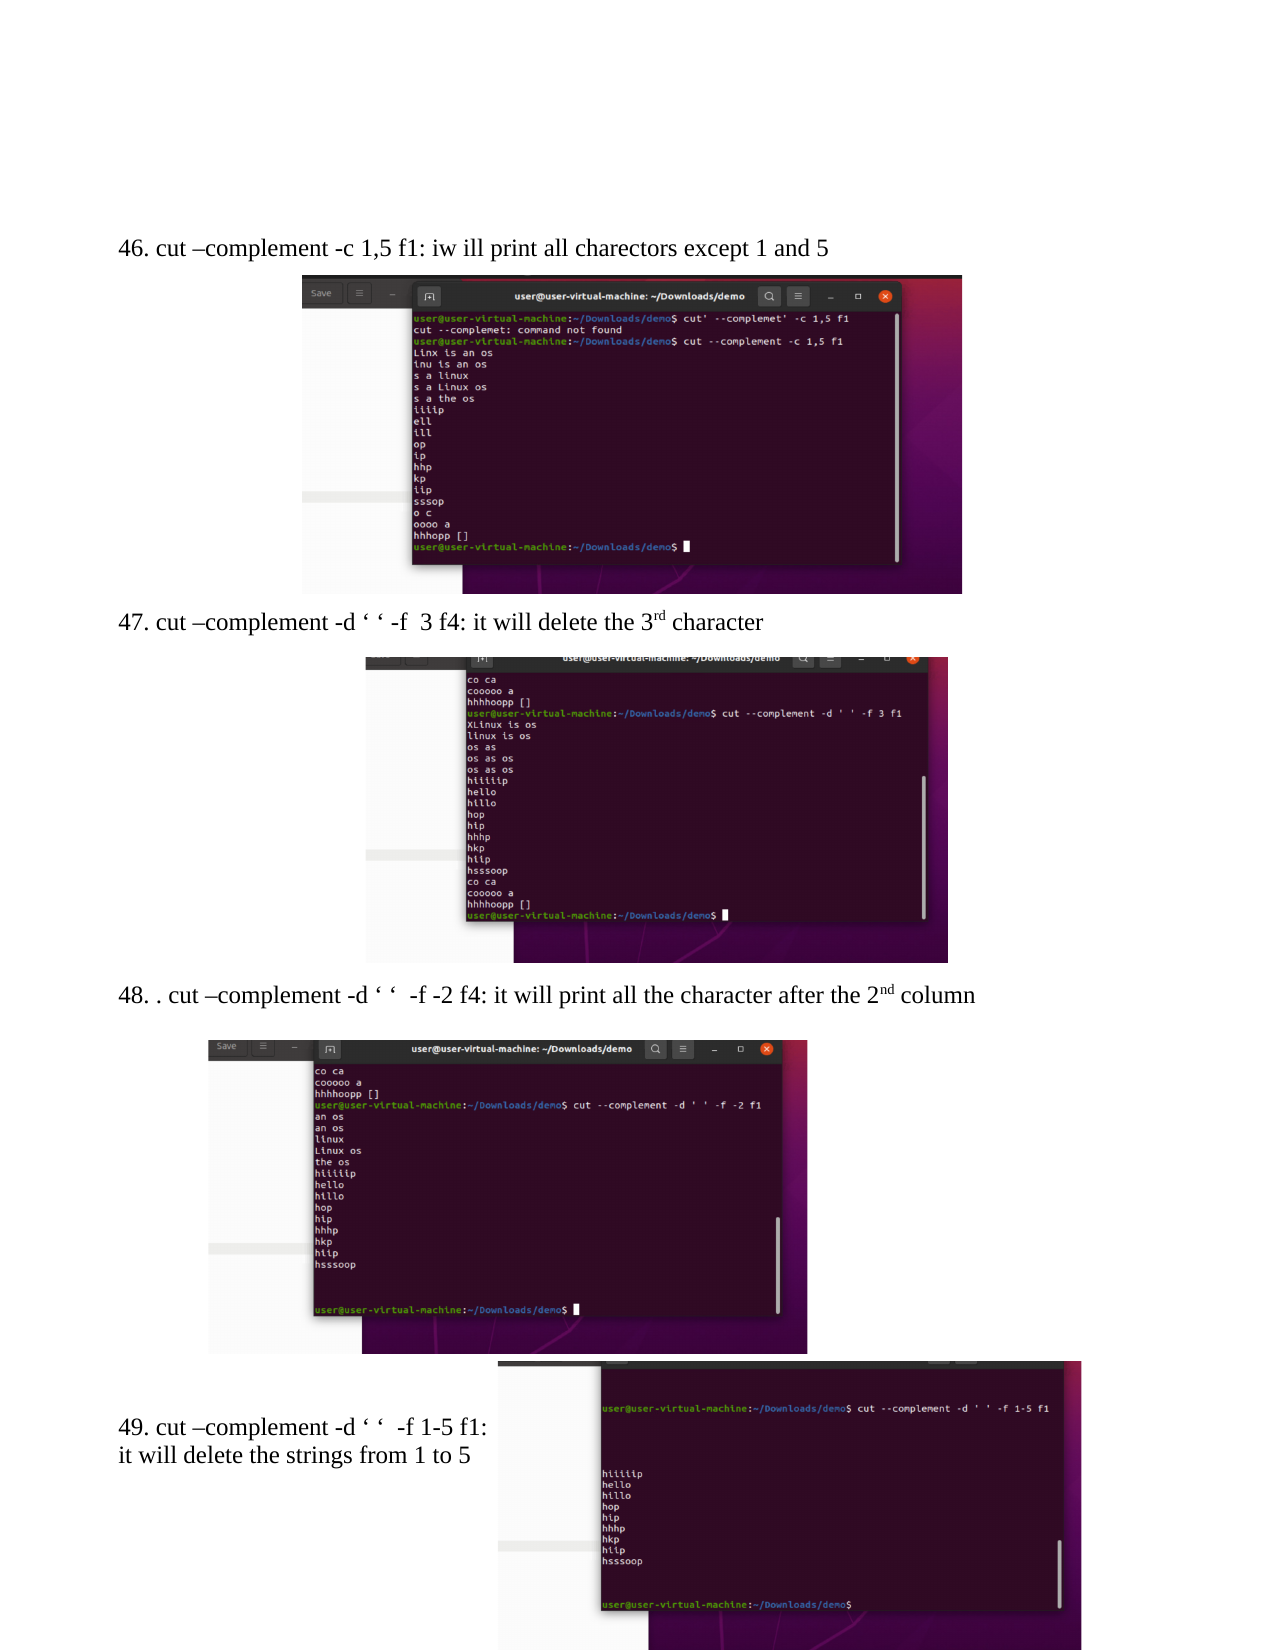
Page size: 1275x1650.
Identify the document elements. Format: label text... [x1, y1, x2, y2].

text [1082, 1412, 1157, 1469]
picture [497, 1361, 1082, 1650]
picture [208, 1040, 808, 1354]
text 49. cut –complement -d ‘ ‘ -f 1-5 f1: it will delete the strings from 1 to 5 [118, 1412, 497, 1469]
text 46. cut –complement -c 1,5 f1: iw ill print all charectors except 1 and 5 [118, 233, 1157, 262]
picture [302, 275, 963, 594]
picture [365, 657, 948, 963]
text 48. . cut –complement -d ‘ ‘ -f -2 f4: it will print all the character after the 2nd column [118, 981, 1157, 1009]
text 47. cut –complement -d ‘ ‘ -f 3 f4: it will delete the 3rd character [118, 607, 1157, 636]
